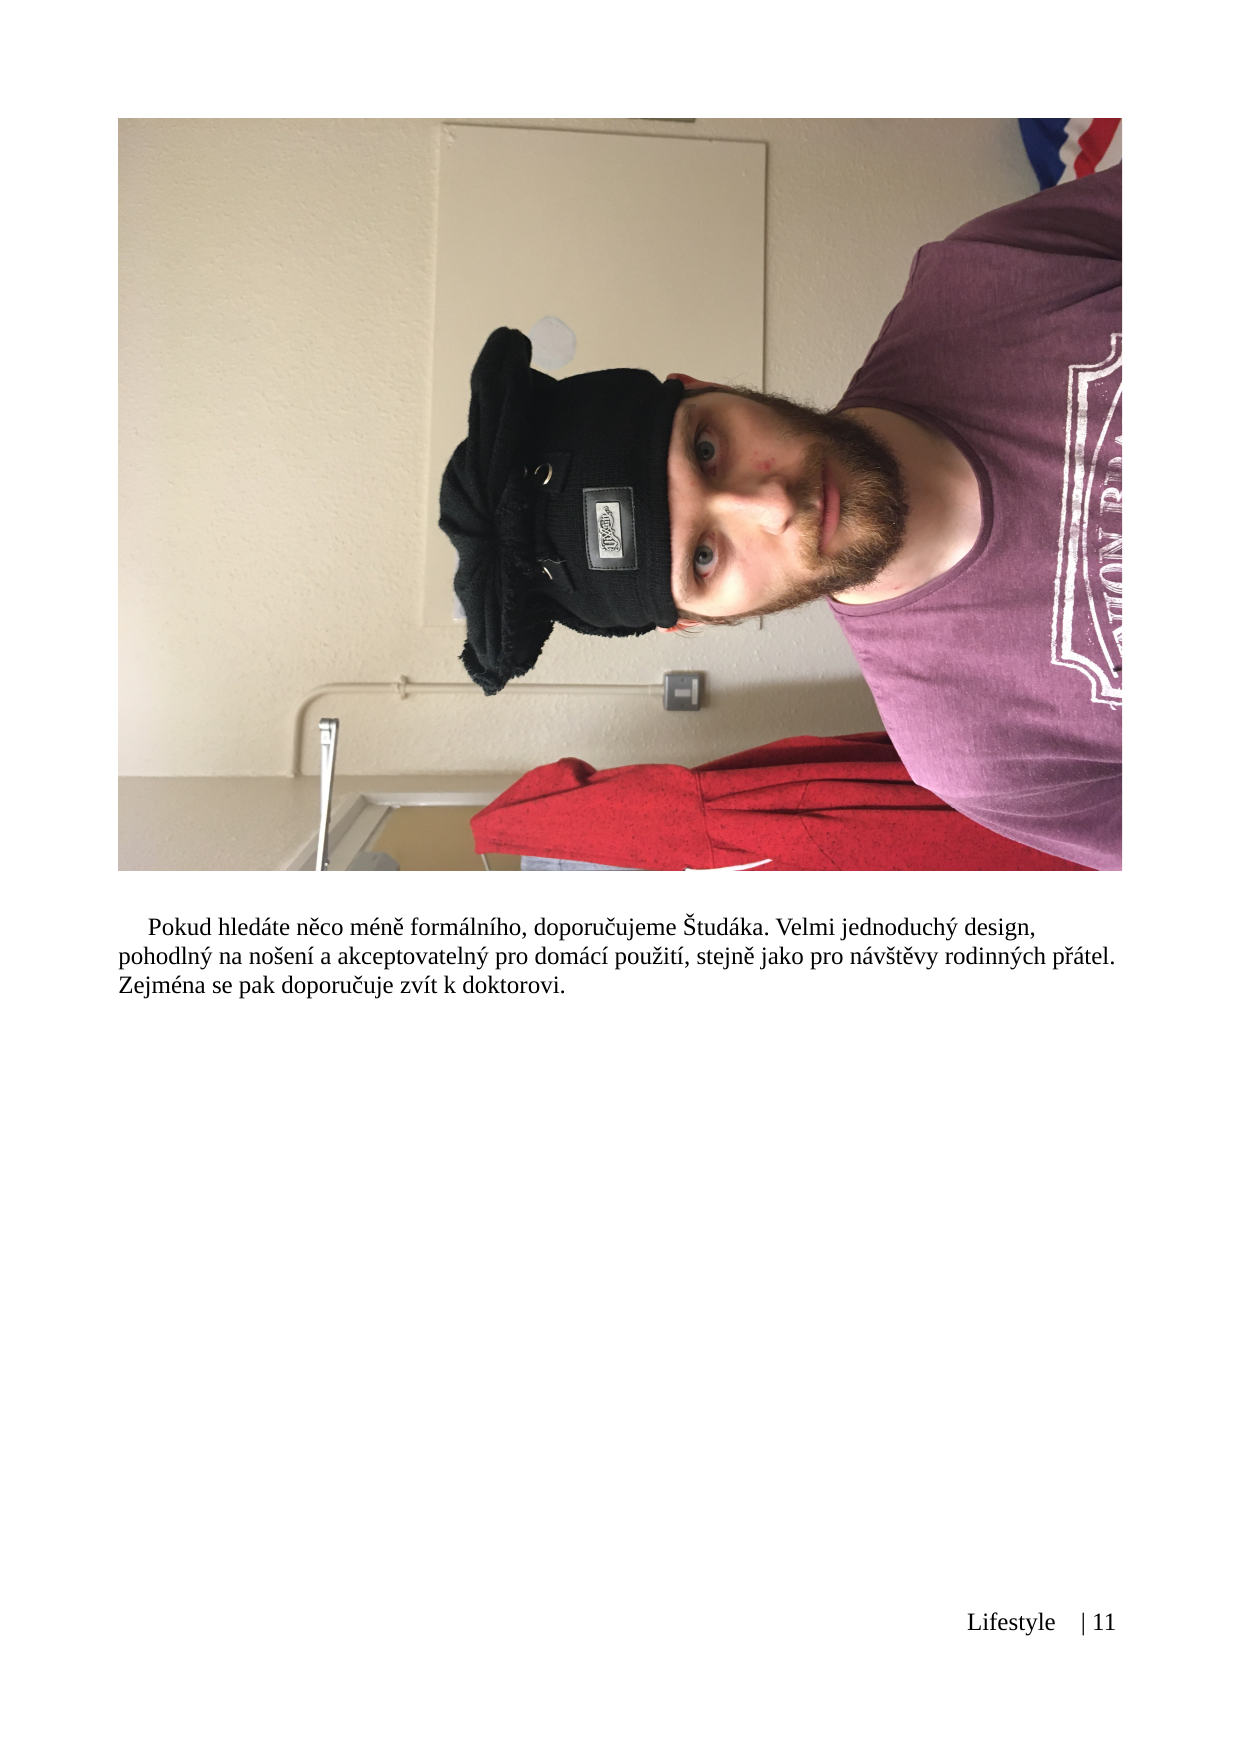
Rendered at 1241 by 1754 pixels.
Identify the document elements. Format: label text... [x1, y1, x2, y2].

text Pokud hledáte něco méně formálního, doporučujeme Študáka. Velmi jednoduchý design, pohodlný na nošení a akceptovatelný pro domácí použití, stejně jako pro návštěvy rodinných přátel. Zejména se pak doporučuje zvít k doktorovi. [118, 912, 1122, 998]
